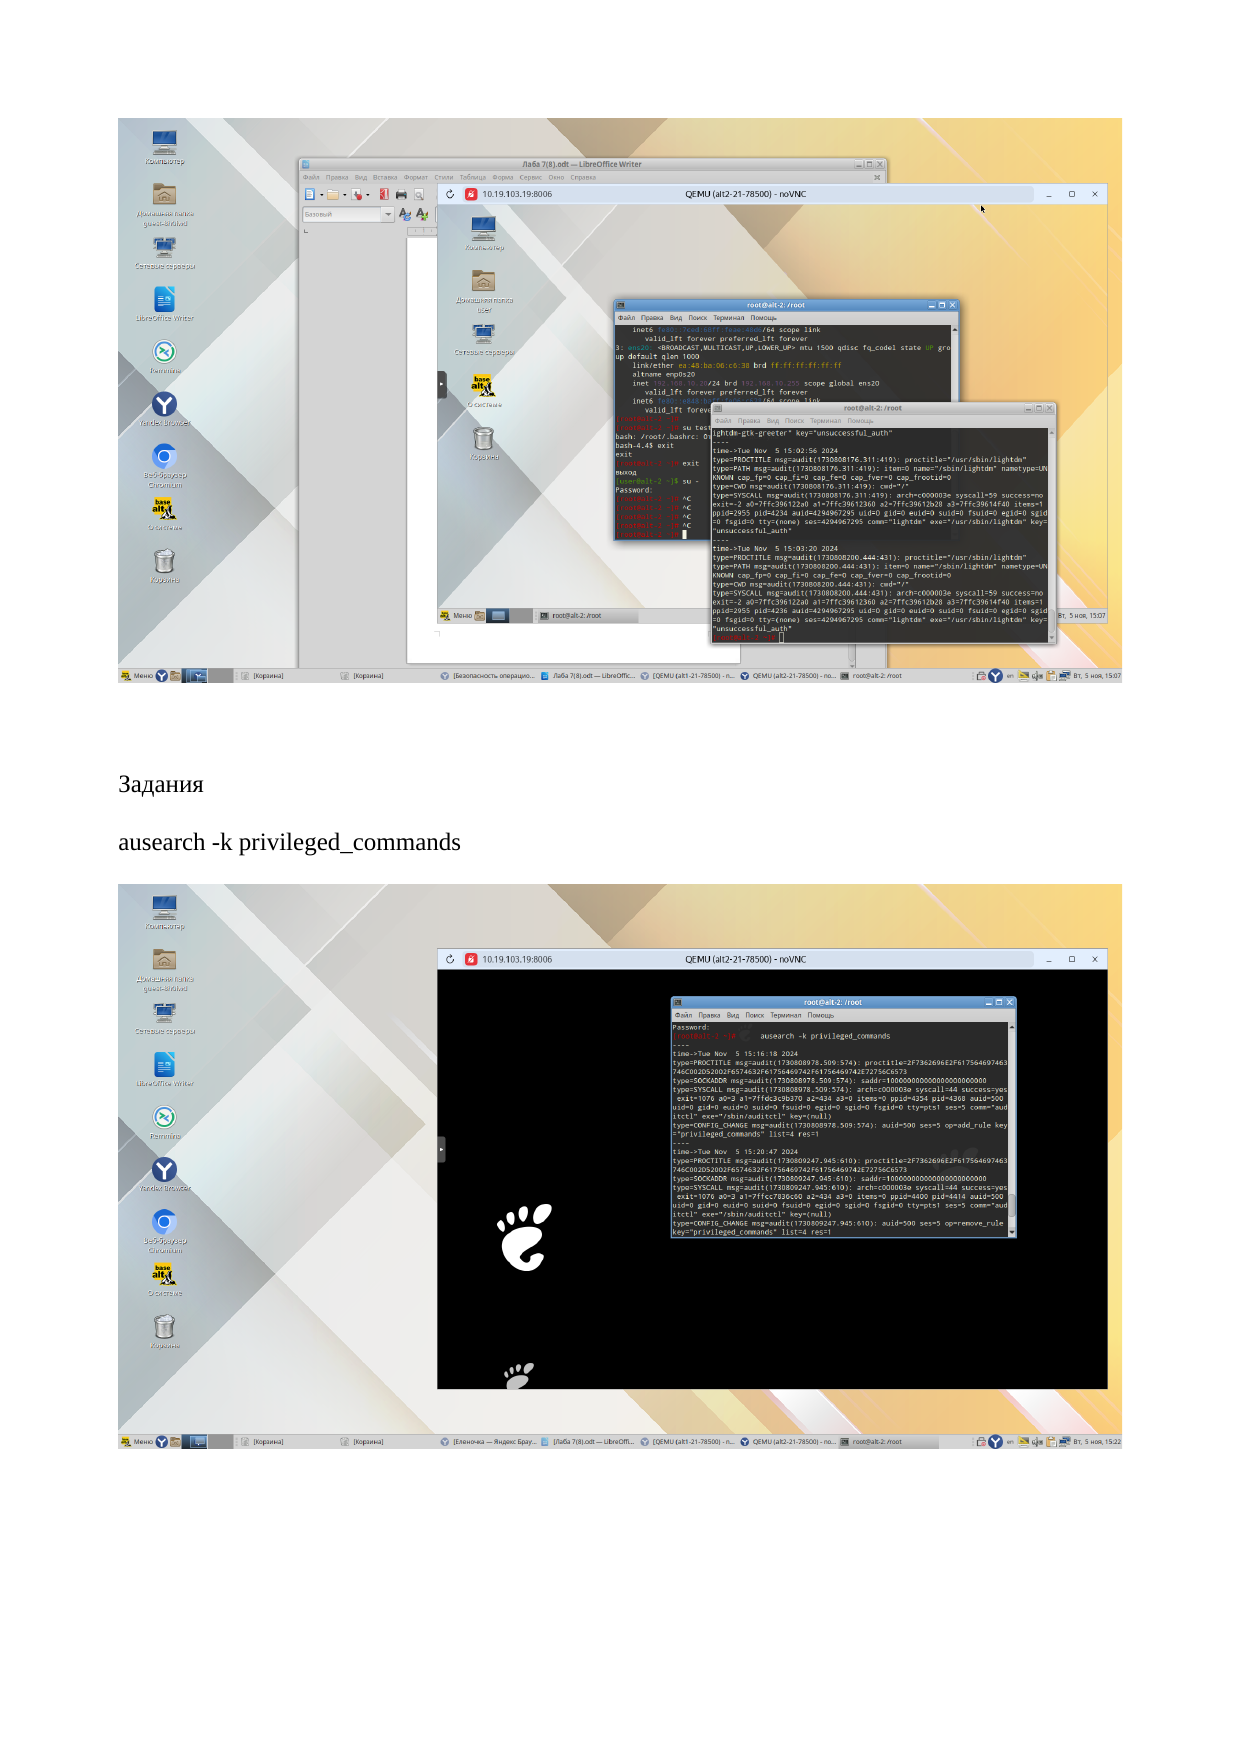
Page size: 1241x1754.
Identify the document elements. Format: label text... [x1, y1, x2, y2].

text ausearch -k privileged_commands [118, 827, 1122, 884]
picture [118, 118, 1123, 683]
text Задания [118, 769, 1122, 798]
picture [118, 884, 1123, 1449]
